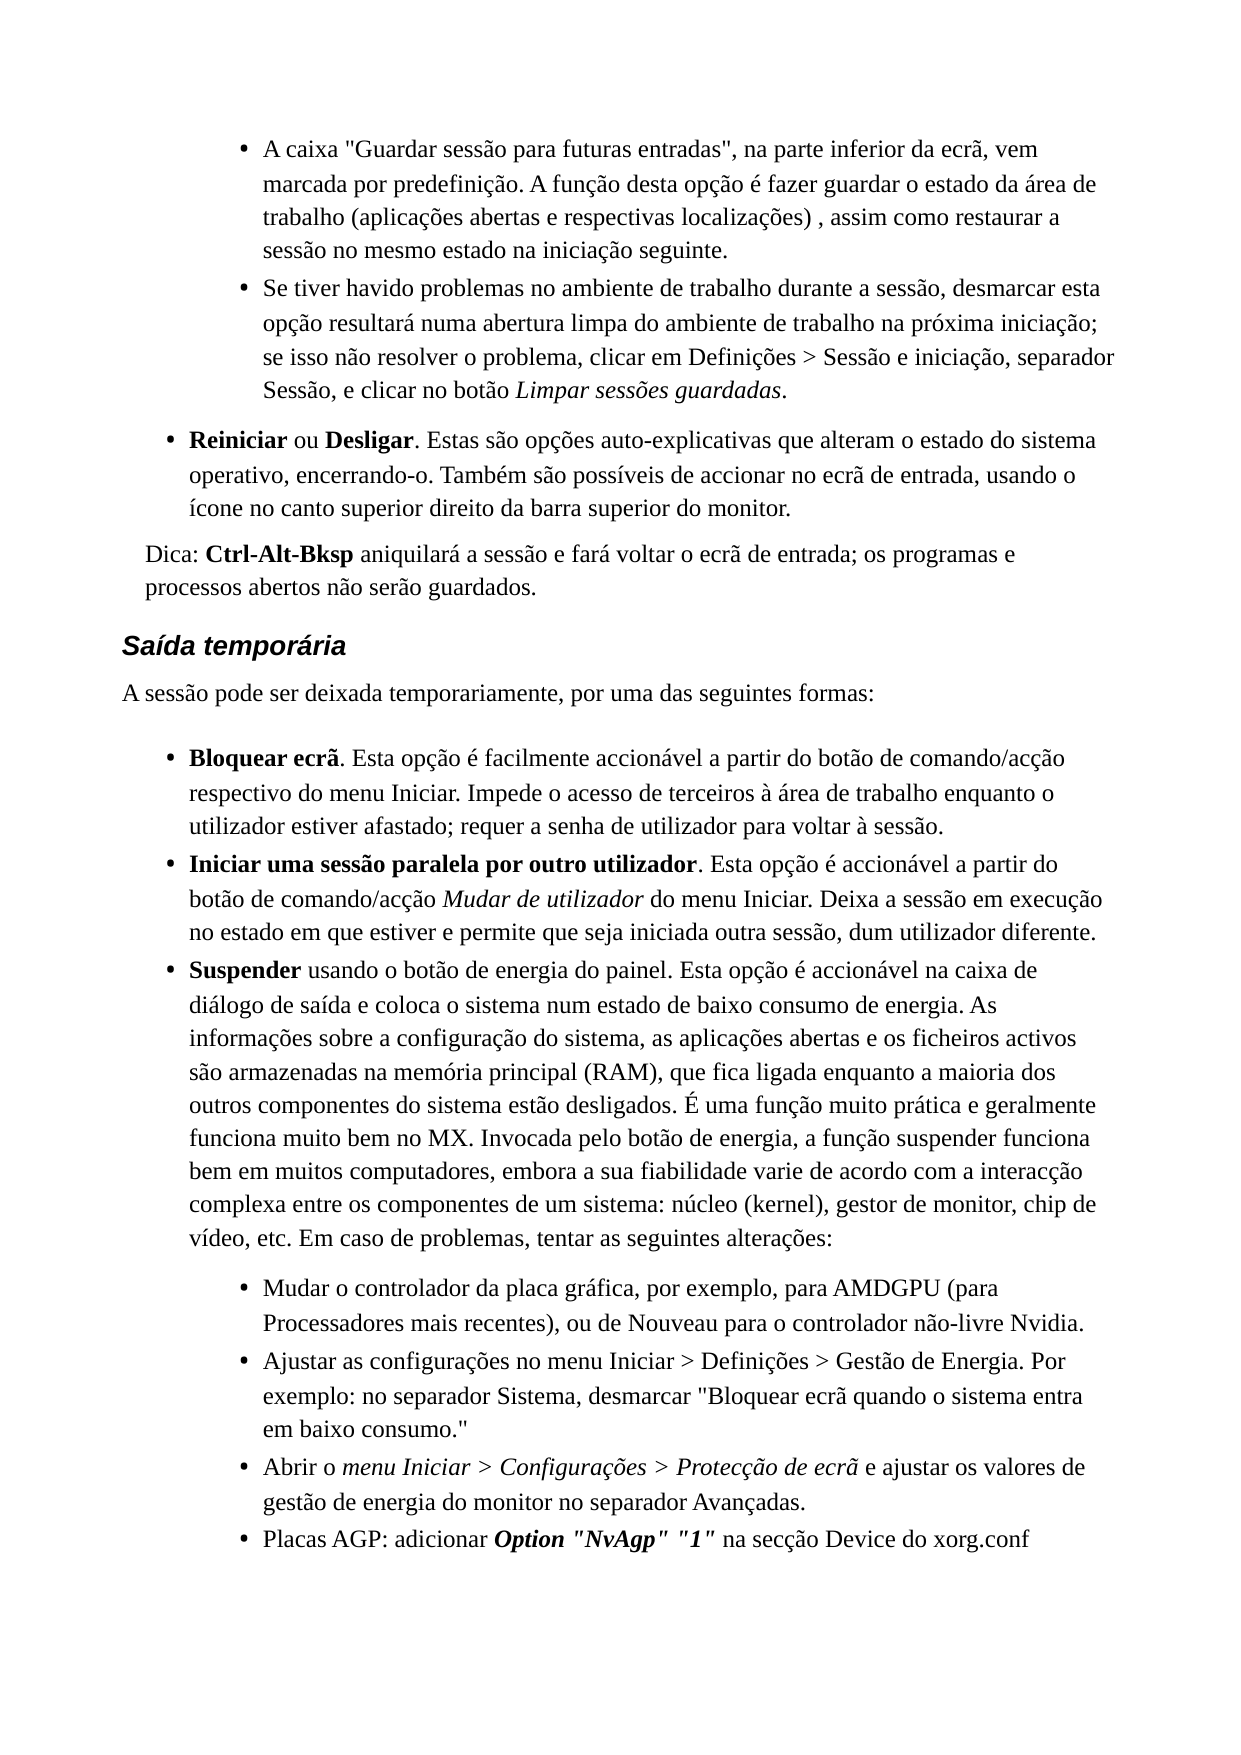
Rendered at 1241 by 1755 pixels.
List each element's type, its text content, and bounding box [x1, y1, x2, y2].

list Bloquear ecrã. Esta opção é facilmente accionável a partir do botão de comando/acção respectivo do menu Iniciar. Impede o acesso de terceiros à área de trabalho enquanto o utilizador estiver afastado; requer a senha de utilizador para voltar à sessão. [159, 733, 1122, 839]
list Se tiver havido problemas no ambiente de trabalho durante a sessão, desmarcar esta opção resultará numa abertura limpa do ambiente de trabalho na próxima iniciação; se isso não resolver o problema, clicar em Definições > Sessão e iniciação, separador Sessão, e clicar no botão Limpar sessões guardadas. [233, 264, 1122, 410]
subtitle Saída temporária [115, 624, 1122, 661]
list Iniciar uma sessão paralela por outro utilizador. Esta opção é accionável a partir do botão de comando/acção Mudar de utilizador do menu Iniciar. Deixa a sessão em execução no estado em que estiver e permite que seja iniciada outra sessão, dum utilizador diferente. [159, 839, 1122, 945]
list Mudar o controlador da placa gráfica, por exemplo, para AMDGPU (para Processadores mais recentes), ou de Nouveau para o controlador não-livre Nvidia. [233, 1263, 1122, 1336]
list Reiniciar ou Desligar. Estas são opções auto-explicativas que alteram o estado do sistema operativo, encerrando-o. Também são possíveis de accionar no ecrã de entrada, usando o ícone no canto superior direito da barra superior do monitor. [159, 415, 1122, 528]
text A sessão pode ser deixada temporariamente, por uma das seguintes formas: [115, 673, 1122, 713]
list A caixa "Guardar sessão para futuras entradas", na parte inferior da ecrã, vem marcada por predefinição. A função desta opção é fazer guardar o estado da área de trabalho (aplicações abertas e respectivas localizações) , assim como restaurar a sessão no mesmo estado na iniciação seguinte. [233, 124, 1122, 264]
list Ajustar as configurações no menu Iniciar > Definições > Gestão de Energia. Por exemplo: no separador Sistema, desmarcar "Bloquear ecrã quando o sistema entra em baixo consumo." [233, 1336, 1122, 1442]
list Dica: Ctrl-Alt-Bksp aniquilará a sessão e fará voltar o ecrã de entrada; os programas e processos abertos não serão guardados. [115, 534, 1122, 601]
list Placas AGP: adicionar Option "NvAgp" "1" na secção Device do xorg.conf [233, 1515, 1122, 1561]
list Suspender usando o botão de energia do painel. Esta opção é accionável na caixa de diálogo de saída e coloca o sistema num estado de baixo consumo de energia. As informações sobre a configuração do sistema, as aplicações abertas e os ficheiros activos são armazenadas na memória principal (RAM), que fica ligada enquanto a maioria dos outros componentes do sistema estão desligados. É uma função muito prática e geralmente funciona muito bem no MX. Invocada pelo botão de energia, a função suspender funciona bem em muitos computadores, embora a sua fiabilidade varie de acordo com a interacção complexa entre os componentes de um sistema: núcleo (kernel), gestor de monitor, chip de vídeo, etc. Em caso de problemas, tentar as seguintes alterações: [159, 945, 1122, 1258]
list Abrir o menu Iniciar > Configurações > Protecção de ecrã e ajustar os valores de gestão de energia do monitor no separador Avançadas. [233, 1442, 1122, 1515]
